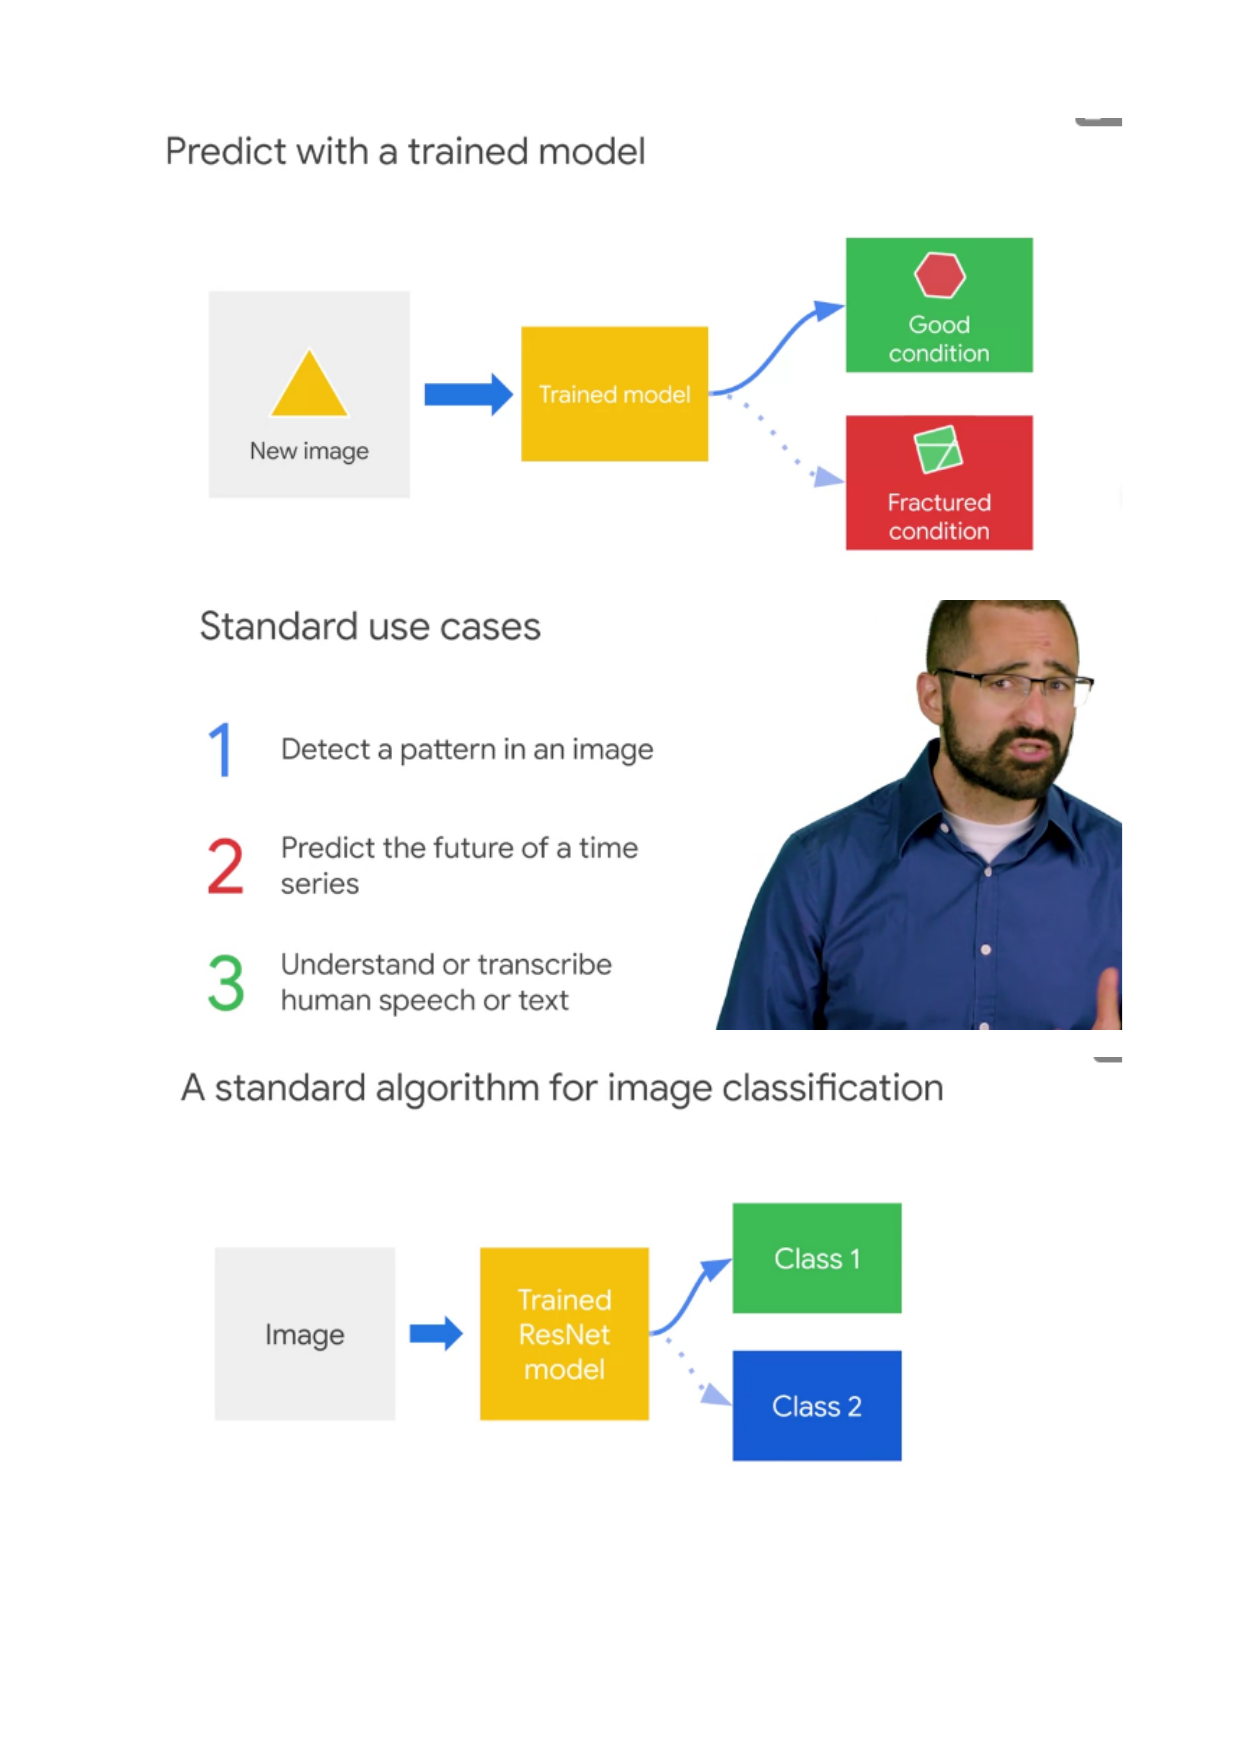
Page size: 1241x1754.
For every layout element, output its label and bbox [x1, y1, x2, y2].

picture [118, 1057, 1123, 1490]
picture [118, 118, 1123, 572]
picture [118, 600, 1123, 1030]
